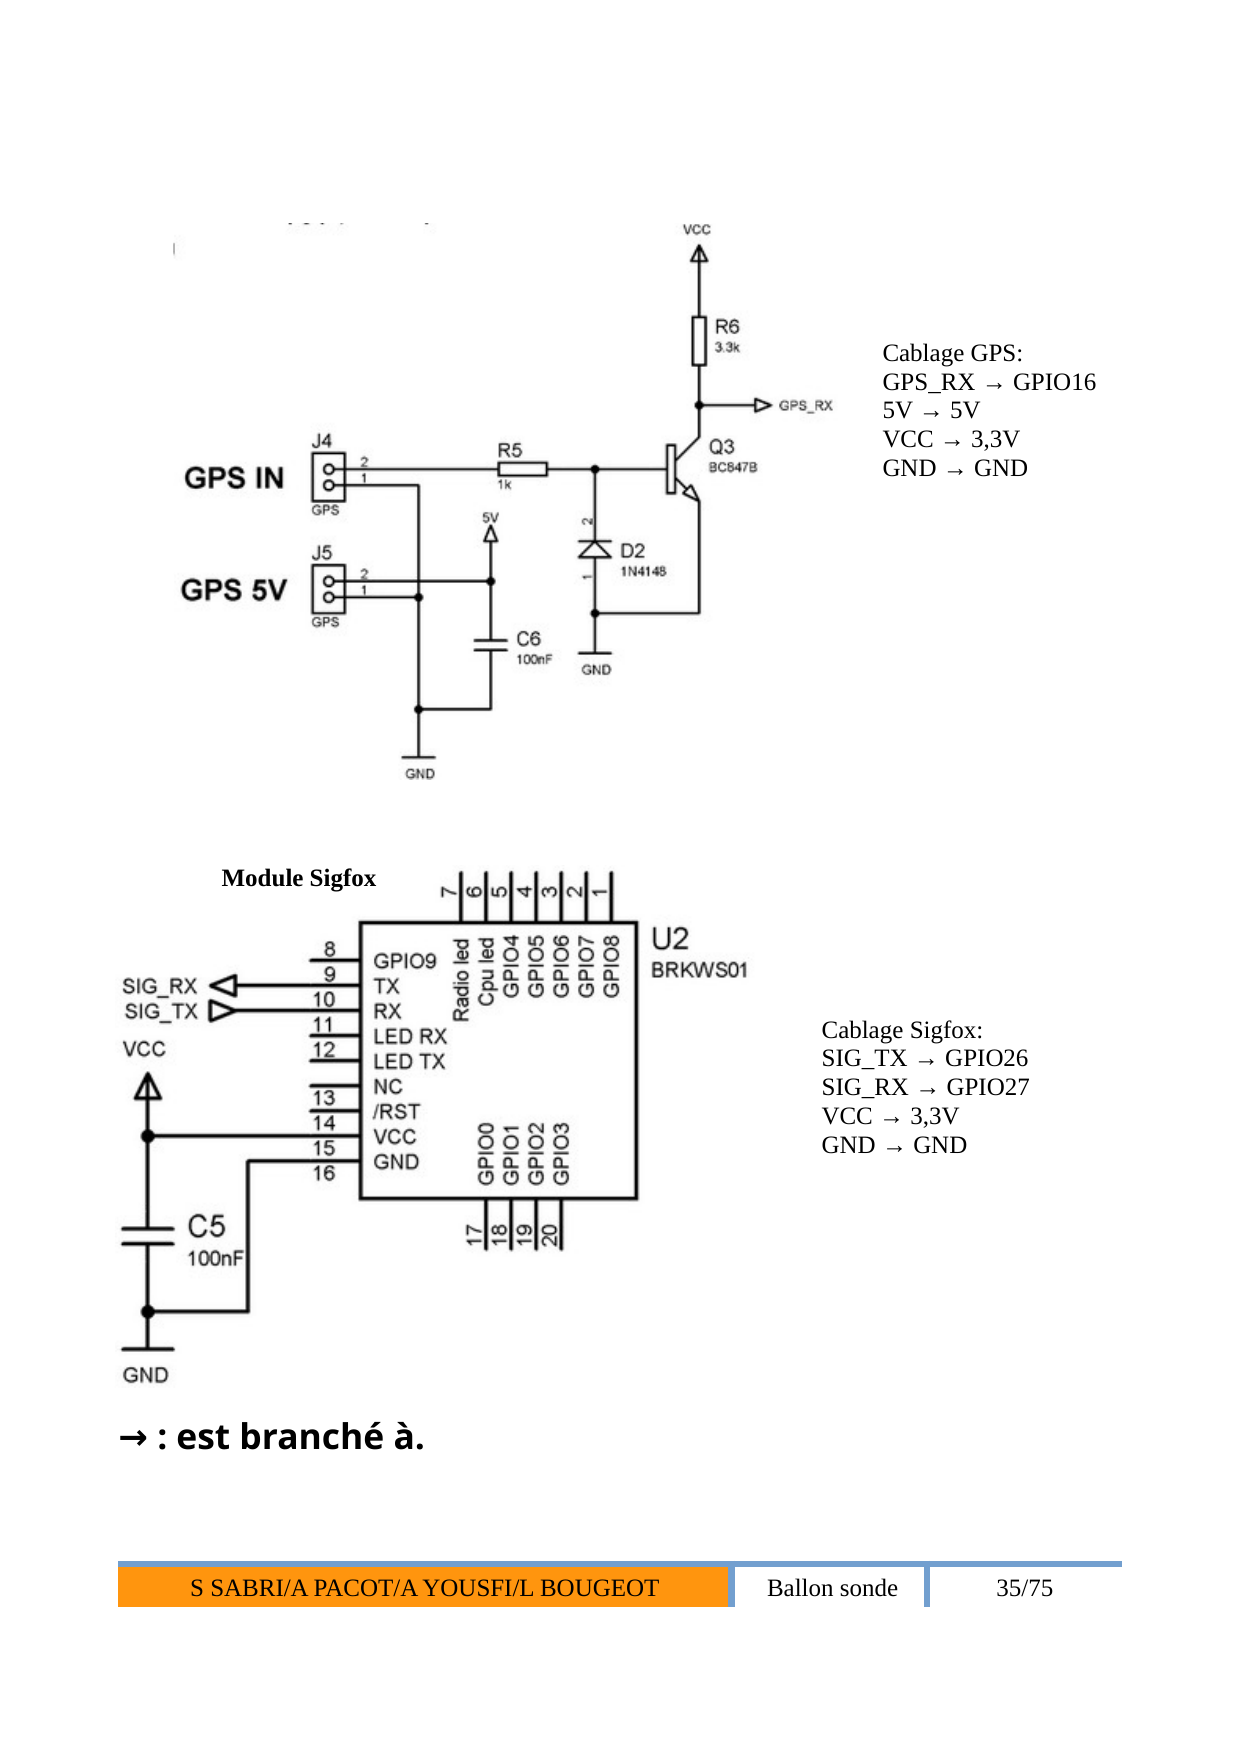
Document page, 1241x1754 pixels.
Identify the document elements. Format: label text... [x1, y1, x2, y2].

picture [114, 865, 759, 1388]
text → : est branché à. [118, 1412, 1122, 1460]
picture [173, 223, 847, 780]
